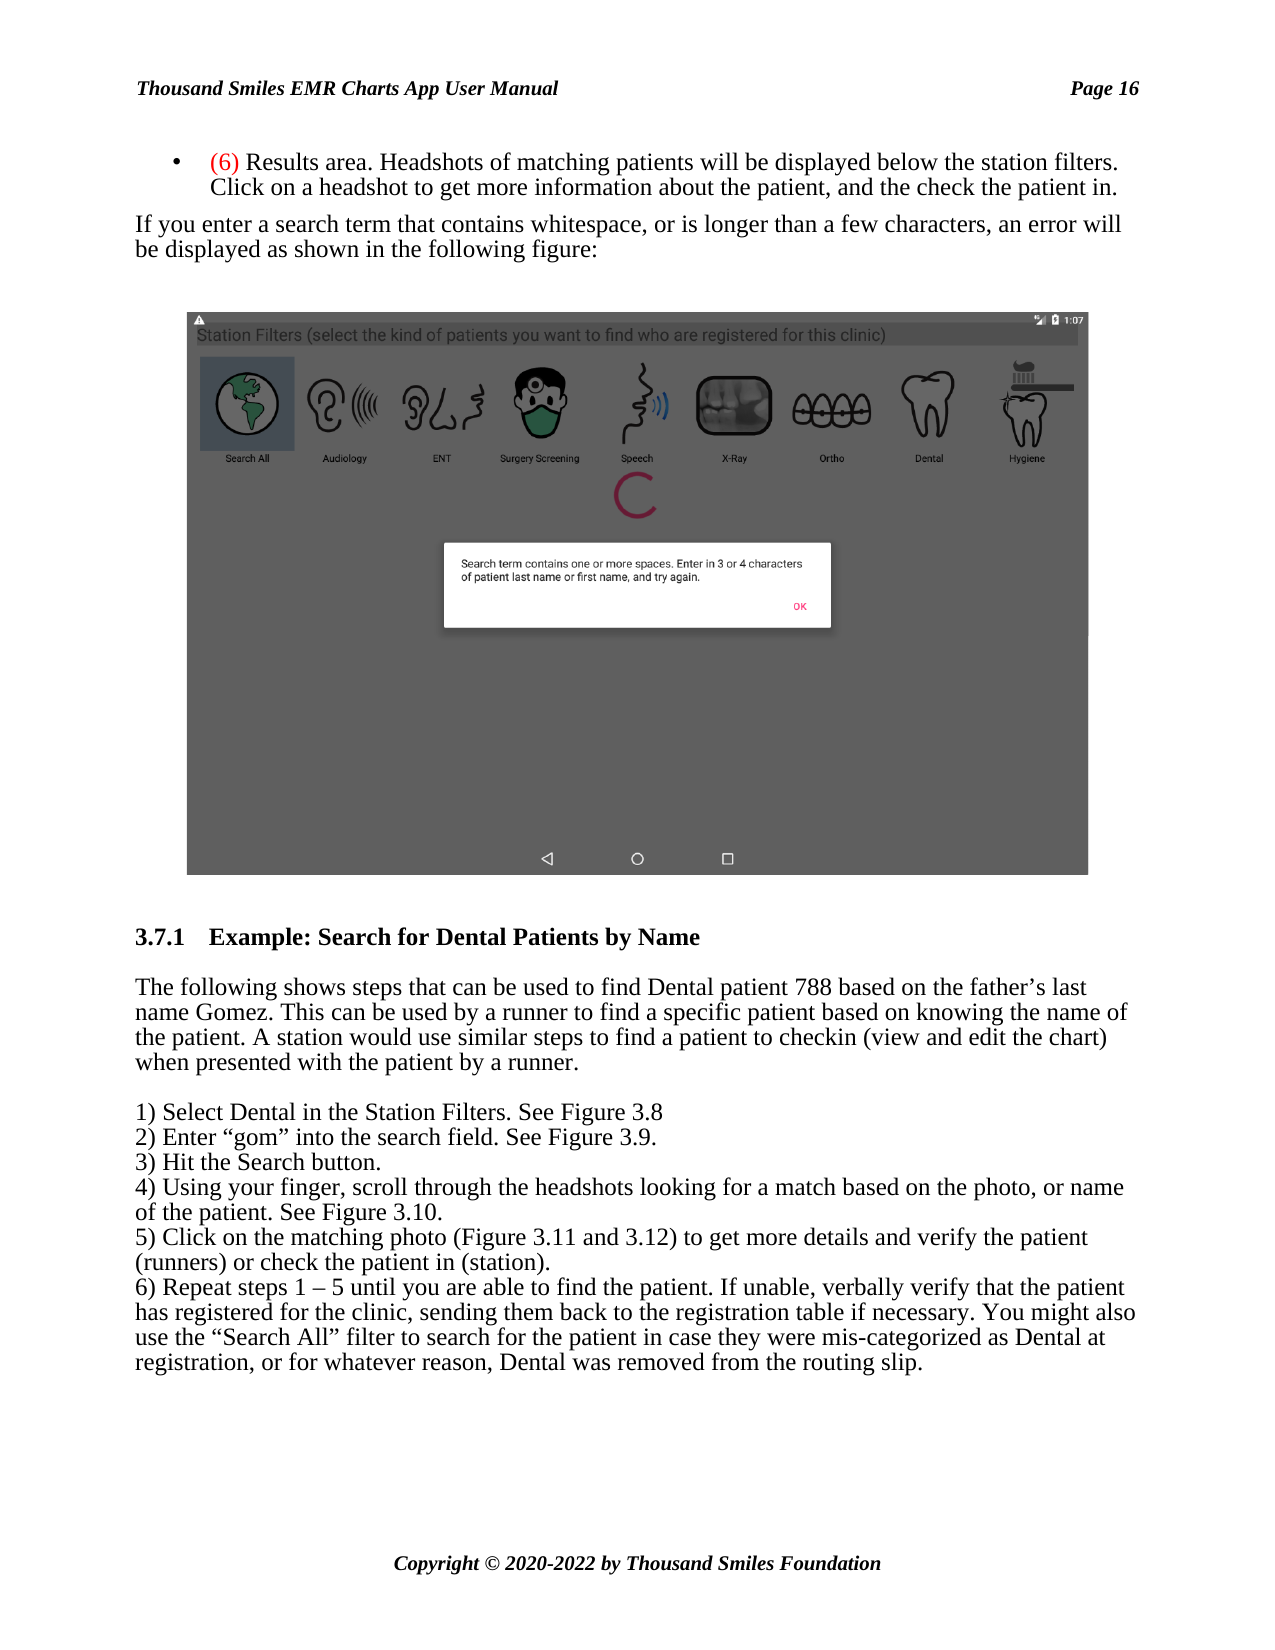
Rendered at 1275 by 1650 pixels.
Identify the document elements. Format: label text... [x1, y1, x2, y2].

list (6) Results area. Headshots of matching patients will be displayed below the station filters. Click on a headshot to get more information about the patient, and the check the patient in. [172, 150, 1140, 200]
picture [186, 312, 1089, 875]
text 1) Select Dental in the Station Filters. See Figure 3.8 [135, 1100, 1140, 1125]
text 2) Enter “gom” into the search field. See Figure 3.9. [135, 1125, 1140, 1150]
text 4) Using your finger, scroll through the headshots looking for a match based on the photo, or name of the patient. See Figure 3.10. [135, 1175, 1140, 1225]
text The following shows steps that can be used to find Dental patient 788 based on the father’s last name Gomez. This can be used by a runner to find a specific patient based on knowing the name of the patient. A station would use similar steps to find a patient to checkin (view and edit the chart) when presented with the patient by a runner. [135, 975, 1140, 1075]
text If you enter a search term that contains whitespace, or is longer than a few characters, an error will be displayed as shown in the following figure: [135, 212, 1140, 262]
text 5) Click on the matching photo (Figure 3.11 and 3.12) to get more details and verify the patient (runners) or check the patient in (station). [135, 1225, 1140, 1275]
text 3) Hit the Search button. [135, 1150, 1140, 1175]
subtitle Example: Search for Dental Patients by Name [135, 925, 1140, 950]
text 6) Repeat steps 1 – 5 until you are able to find the patient. If unable, verbally verify that the patient has registered for the clinic, sending them back to the registration table if necessary. You might also use the “Search All” filter to search for the patient in case they were mis-categorized as Dental at registration, or for whatever reason, Dental was removed from the routing slip. [135, 1275, 1140, 1375]
